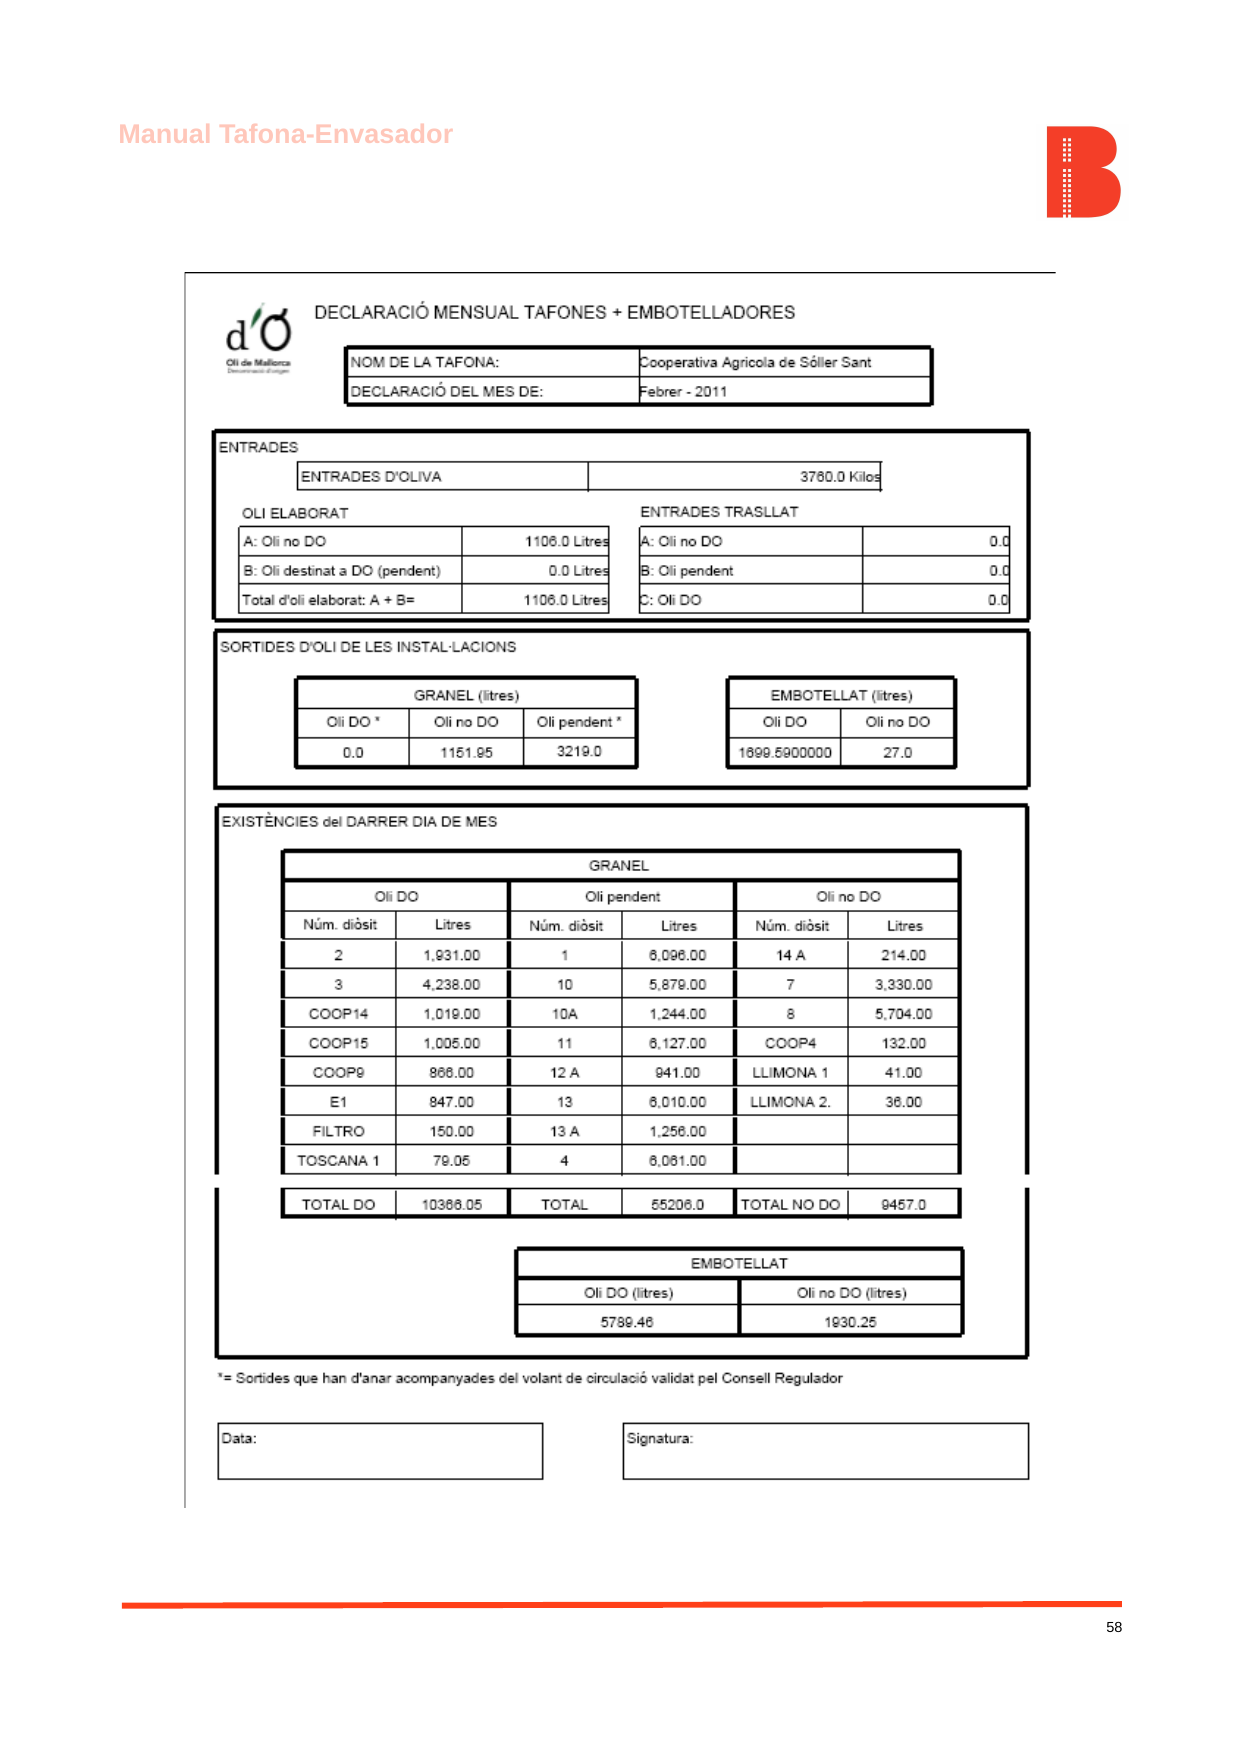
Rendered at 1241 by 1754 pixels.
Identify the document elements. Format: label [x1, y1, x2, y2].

picture [1036, 124, 1130, 221]
picture [184, 272, 1056, 1508]
